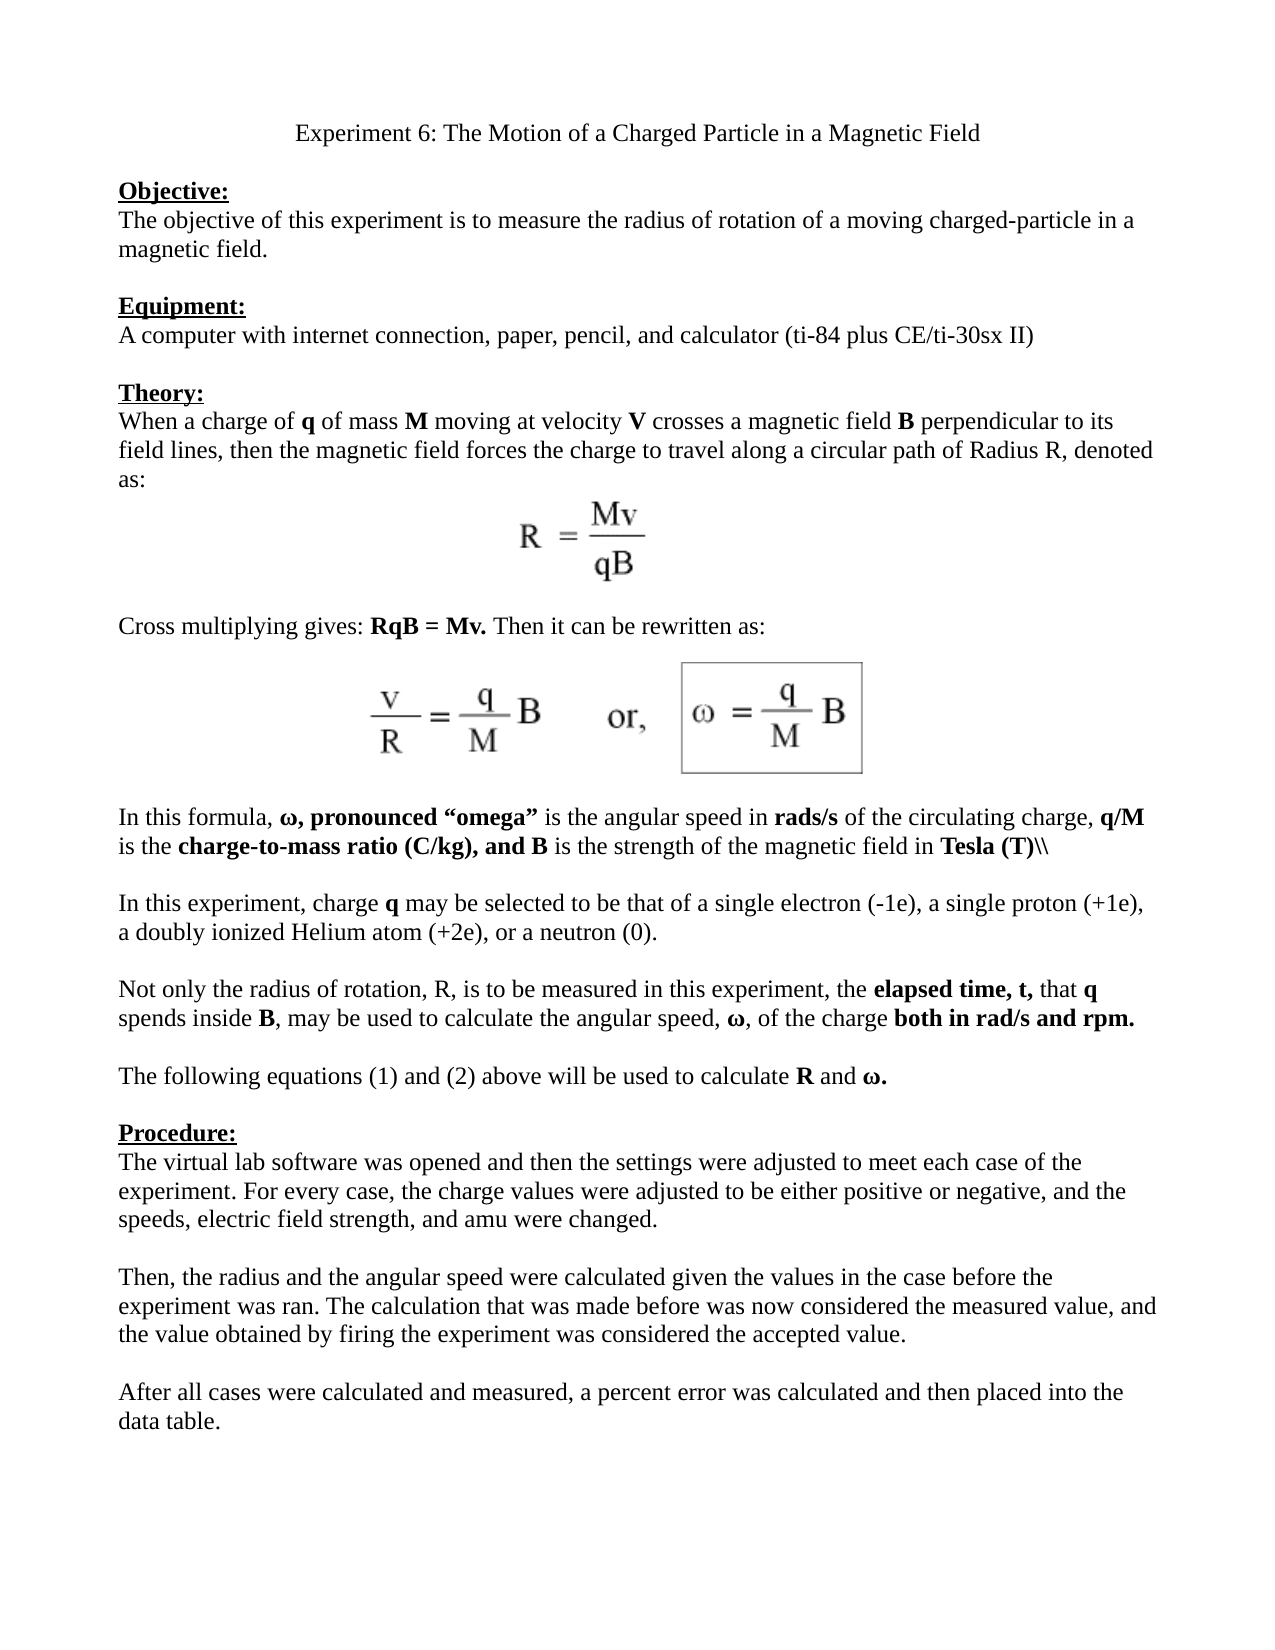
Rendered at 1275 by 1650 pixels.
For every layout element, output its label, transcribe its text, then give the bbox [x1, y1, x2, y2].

text Theory: [118, 378, 1157, 406]
text Equipment: [118, 291, 1157, 320]
text Cross multiplying gives: RqB = Mv. Then it can be rewritten as: [118, 611, 1157, 640]
text When a charge of q of mass M moving at velocity V crosses a magnetic field B perpendicular to its field lines, then the magnetic field forces the charge to travel along a circular path of Radius R, denoted as: [118, 406, 1157, 493]
text Procedure: [118, 1118, 1157, 1147]
picture [519, 495, 647, 583]
text Then, the radius and the angular speed were calculated given the values in the case before the experiment was ran. The calculation that was made before was now considered the measured value, and the value obtained by firing the experiment was considered the accepted value. [118, 1262, 1157, 1348]
text A computer with internet connection, paper, pencil, and calculator (ti-84 plus CE/ti-30sx II) [118, 320, 1157, 349]
text The virtual lab software was opened and then the settings were adjusted to meet each case of the experiment. For every case, the charge values were adjusted to be either positive or negative, and the speeds, electric field strength, and amu were changed. [118, 1147, 1157, 1233]
text The following equations (1) and (2) above will be used to calculate R and ω. [118, 1061, 1157, 1089]
text Not only the radius of rotation, R, is to be measured in this experiment, the elapsed time, t, that q spends inside B, may be used to calculate the angular speed, ω, of the charge both in rad/s and rpm. [118, 974, 1157, 1032]
picture [362, 662, 863, 774]
text In this experiment, charge q may be selected to be that of a single electron (-1e), a single proton (+1e), a doubly ionized Helium atom (+2e), or a neutron (0). [118, 888, 1157, 946]
text In this formula, ω, pronounced “omega” is the angular speed in rads/s of the circulating charge, q/M is the charge-to-mass ratio (C/kg), and B is the strength of the magnetic field in Tesla (T)\\ [118, 802, 1157, 859]
text Objective: [118, 176, 1157, 205]
text After all cases were calculated and measured, a percent error was calculated and then placed into the data table. [118, 1377, 1157, 1434]
text The objective of this experiment is to measure the radius of rotation of a moving charged-particle in a magnetic field. [118, 205, 1157, 263]
